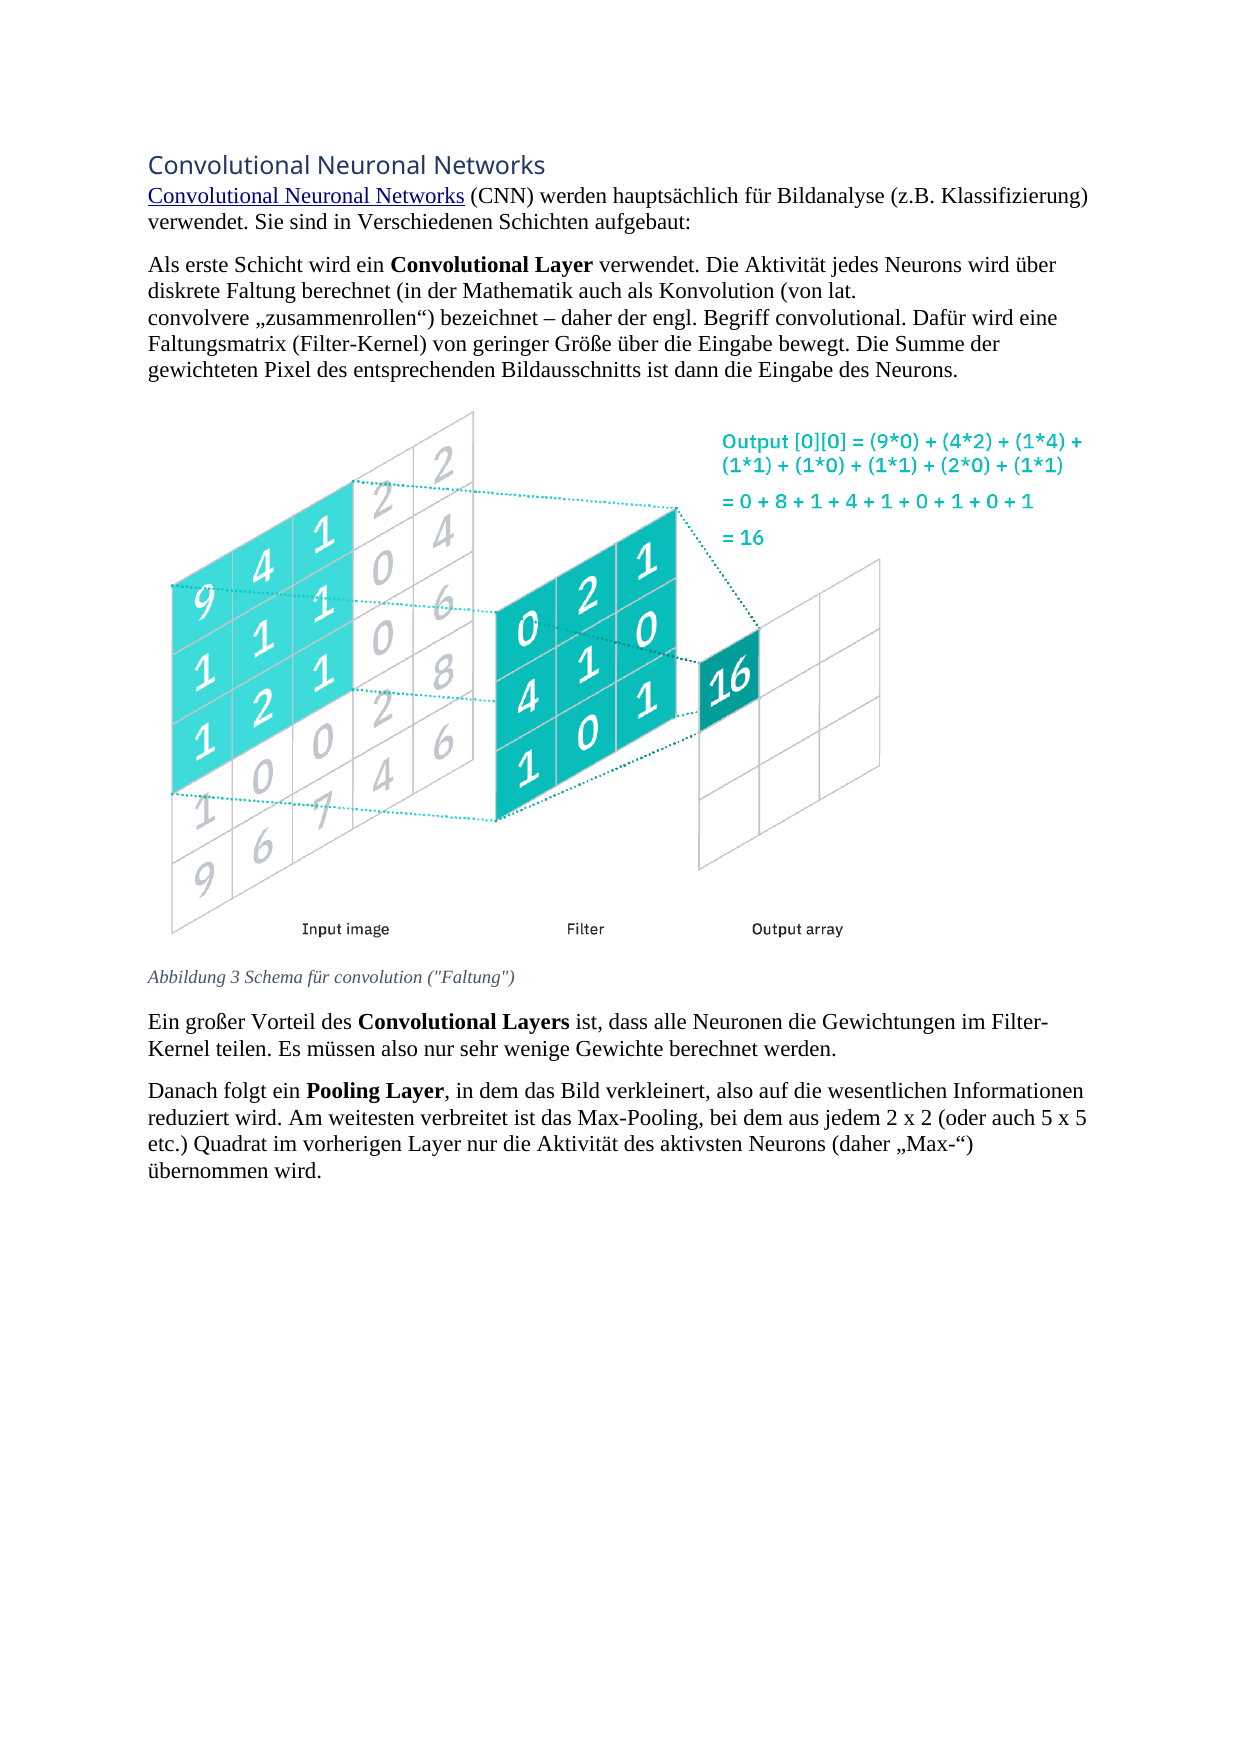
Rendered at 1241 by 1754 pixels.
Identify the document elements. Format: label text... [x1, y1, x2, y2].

text Abbildung 3 Schema für convolution ("Faltung") [148, 966, 1093, 987]
text Ein großer Vorteil des Convolutional Layers ist, dass alle Neuronen die Gewichtungen im Filter-Kernel teilen. Es müssen also nur sehr wenige Gewichte berechnet werden. [148, 1008, 1093, 1061]
text Als erste Schicht wird ein Convolutional Layer verwendet. Die Aktivität jedes Neurons wird über diskrete Faltung berechnet (in der Mathematik auch als Konvolution (von lat. convolvere „zusammenrollen“) bezeichnet – daher der engl. Begriff convolutional. Dafür wird eine Faltungsmatrix (Filter-Kernel) von geringer Größe über die Eingabe bewegt. Die Summe der gewichteten Pixel des entsprechenden Bildausschnitts ist dann die Eingabe des Neurons. [148, 251, 1093, 383]
subtitle Convolutional Neuronal Networks [148, 148, 1093, 182]
text Convolutional Neuronal Networks (CNN) werden hauptsächlich für Bildanalyse (z.B. Klassifizierung) verwendet. Sie sind in Verschiedenen Schichten aufgebaut: [148, 182, 1093, 234]
text Danach folgt ein Pooling Layer, in dem das Bild verkleinert, also auf die wesentlichen Informationen reduziert wird. Am weitesten verbreitet ist das Max-Pooling, bei dem aus jedem 2 x 2 (oder auch 5 x 5 etc.) Quadrat im vorherigen Layer nur die Aktivität des aktivsten Neurons (daher „Max-“) übernommen wird. [148, 1078, 1093, 1183]
